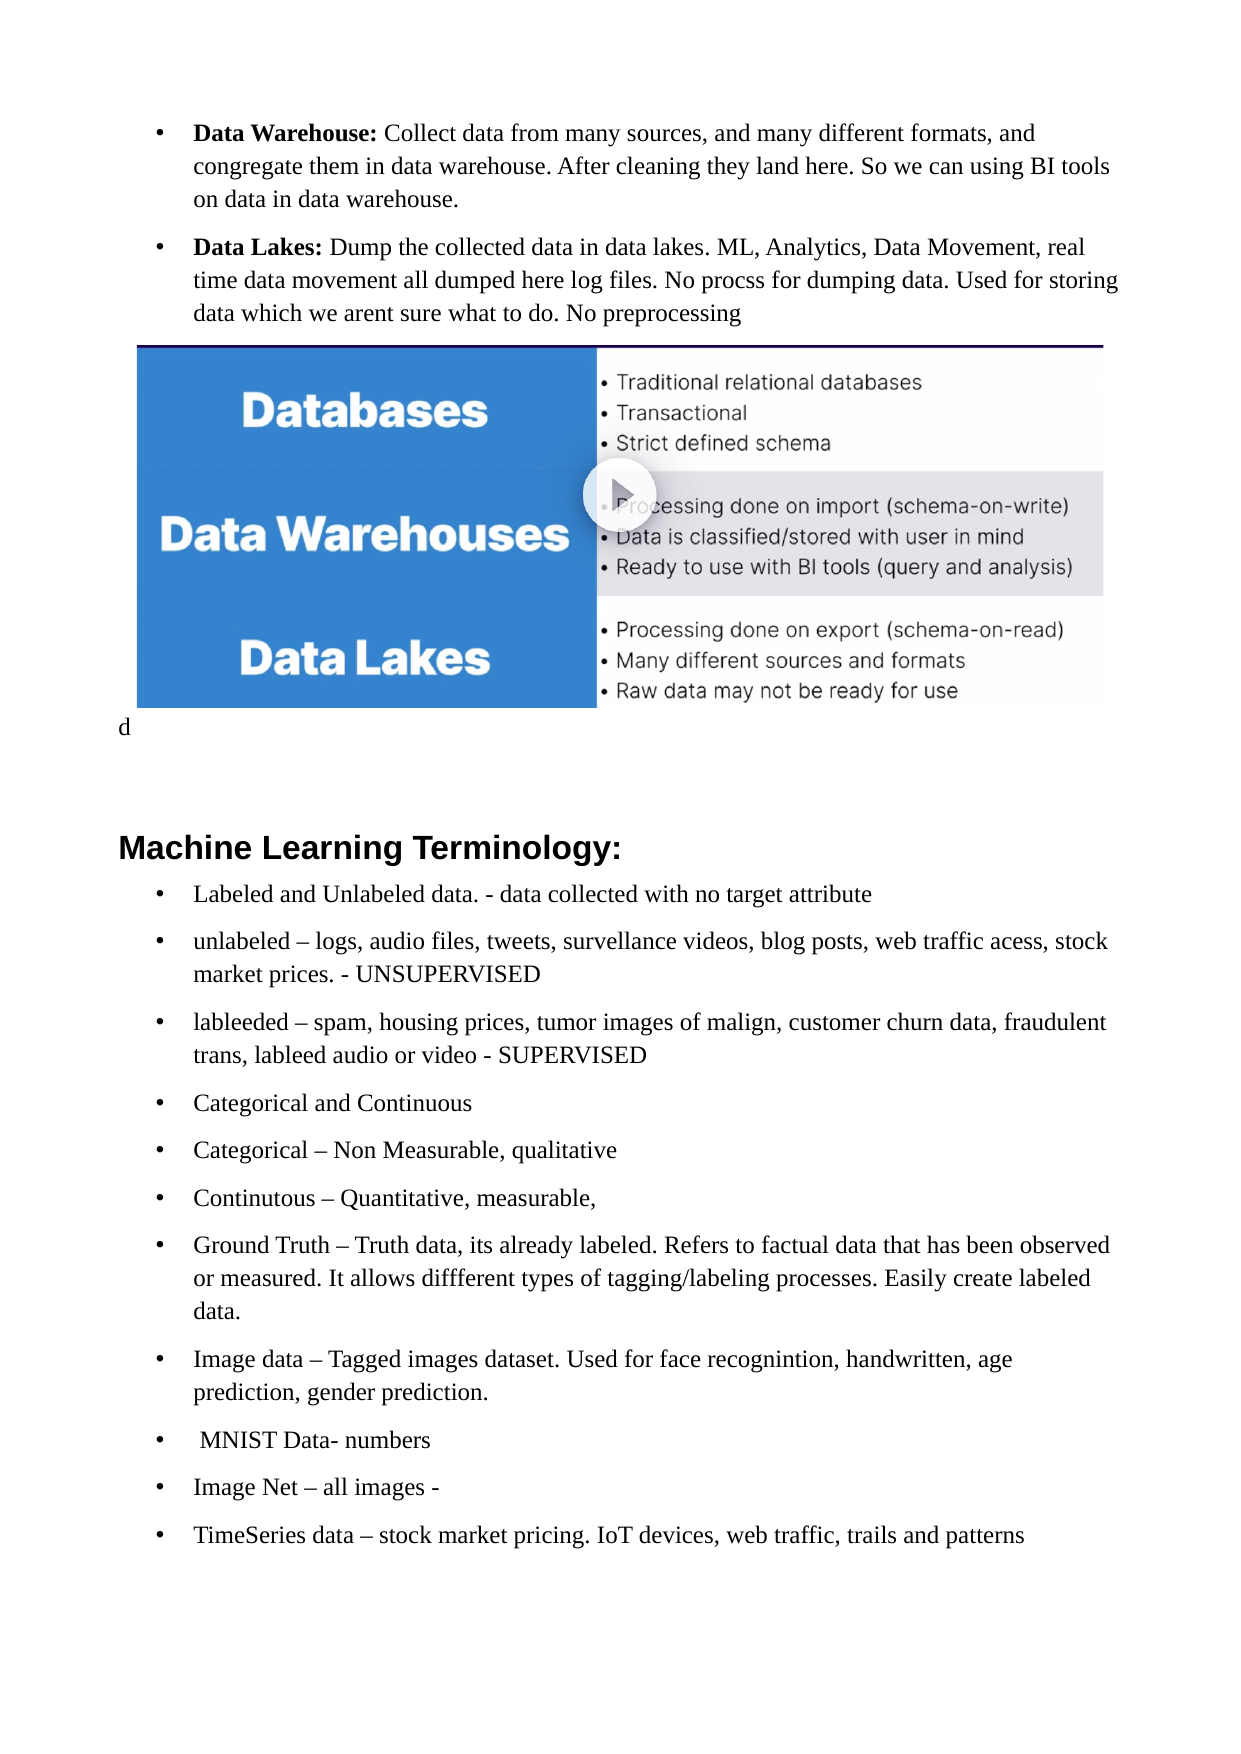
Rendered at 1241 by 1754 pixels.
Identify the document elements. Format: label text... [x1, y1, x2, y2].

subtitle Machine Learning Terminology: [118, 828, 1122, 866]
list Labeled and Unlabeled data. - data collected with no target attribute [156, 879, 1122, 907]
list MNIST Data- numbers [156, 1425, 1122, 1453]
list Data Lakes: Dump the collected data in data lakes. ML, Analytics, Data Movement, real time data movement all dumped here log files. No procss for dumping data. Used for storing data which we arent sure what to do. No preprocessing [156, 232, 1122, 327]
list unlabeled – logs, audio files, tweets, survellance videos, blog posts, web traffic acess, stock market prices. - UNSUPERVISED [156, 926, 1122, 988]
list Data Warehouse: Collect data from many sources, and many different formats, and congregate them in data warehouse. After cleaning they land here. So we can using BI tools on data in data warehouse. [156, 118, 1122, 213]
list Categorical – Non Measurable, qualitative [156, 1135, 1122, 1164]
list Categorical and Continuous [156, 1088, 1122, 1116]
list Ground Truth – Truth data, its already labeled. Refers to factual data that has been observed or measured. It allows diffferent types of tagging/labeling processes. Easily create labeled data. [156, 1230, 1122, 1325]
list Continutous – Quantitative, measurable, [156, 1183, 1122, 1212]
list Image data – Tagged images dataset. Used for face recognintion, handwritten, age prediction, gender prediction. [156, 1344, 1122, 1406]
picture [136, 345, 1104, 708]
list TimeSeries data – stock market pricing. IoT devices, web traffic, trails and patterns [156, 1520, 1122, 1549]
list Image Net – all images - [156, 1472, 1122, 1501]
text d [118, 345, 1122, 740]
list lableeded – spam, housing prices, tumor images of malign, customer churn data, fraudulent trans, lableed audio or video - SUPERVISED [156, 1007, 1122, 1069]
